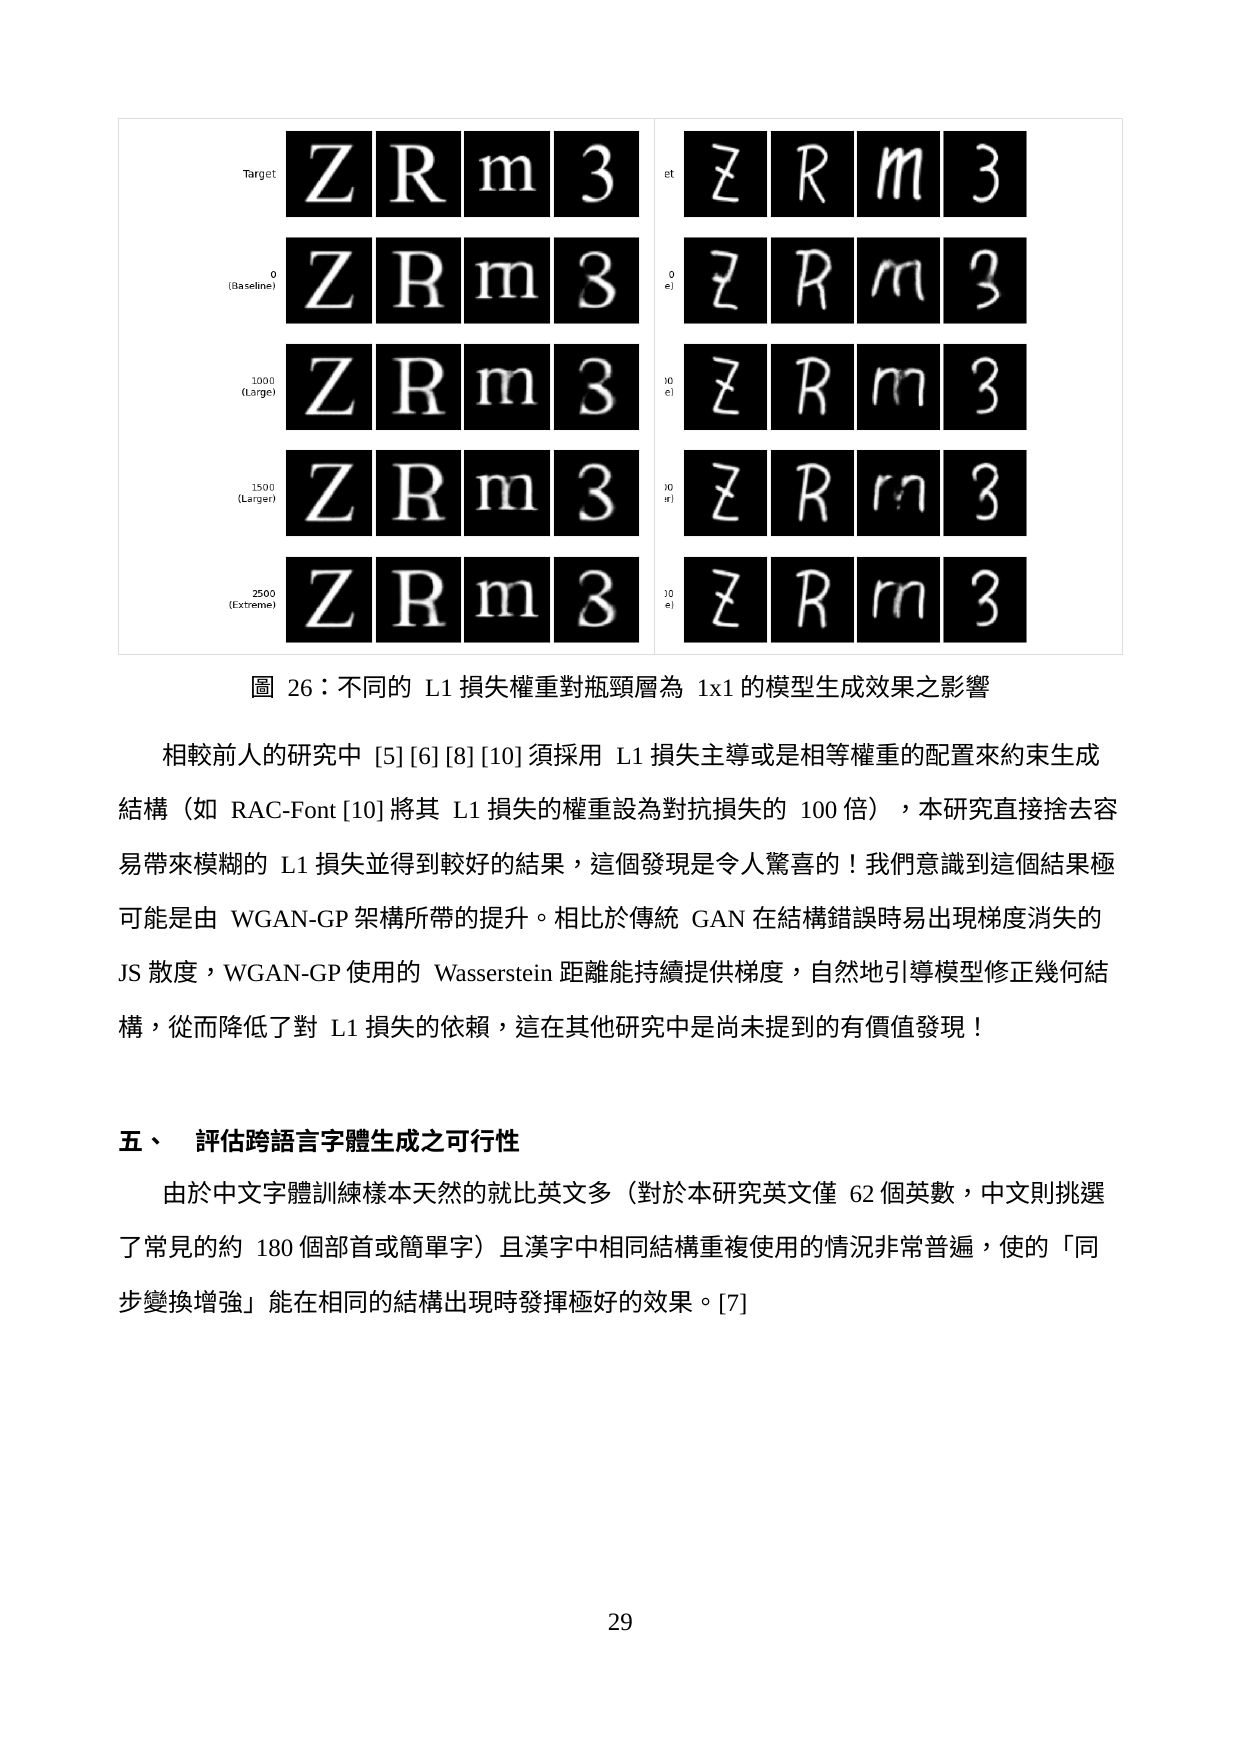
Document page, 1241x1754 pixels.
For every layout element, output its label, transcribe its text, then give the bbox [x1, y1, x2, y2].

picture [217, 125, 645, 649]
text 由於中文字體訓練樣本天然的就比英文多（對於本研究英文僅 62 個英數，中文則挑選了常見的約 180 個部首或簡單字）且漢字中相同結構重複使用的情況非常普遍，使的「同步變換增強」能在相同的結構出現時發揮極好的效果。[7] [118, 1173, 1122, 1318]
subtitle 評估跨語言字體生成之可行性 [118, 1121, 1122, 1157]
text 相較前人的研究中 [5] [6] [8] [10] 須採用 L1 損失主導或是相等權重的配置來約束生成結構（如 RAC-Font [10] 將其 L1 損失的權重設為對抗損失的 100 倍），本研究直接捨去容易帶來模糊的 L1 損失並得到較好的結果，這個發現是令人驚喜的！我們意識到這個結果極可能是由 WGAN-GP 架構所帶的提升。相比於傳統 GAN 在結構錯誤時易出現梯度消失的 JS 散度，WGAN-GP 使用的 Wasserstein 距離能持續提供梯度，自然地引導模型修正幾何結構，從而降低了對 L1 損失的依賴，這在其他研究中是尚未提到的有價值發現！ [118, 735, 1122, 1043]
picture [664, 125, 1032, 649]
text 圖 26：不同的 L1 損失權重對瓶頸層為 1x1 的模型生成效果之影響 [118, 668, 1122, 704]
table_header [655, 119, 1122, 654]
table_header [119, 119, 654, 654]
